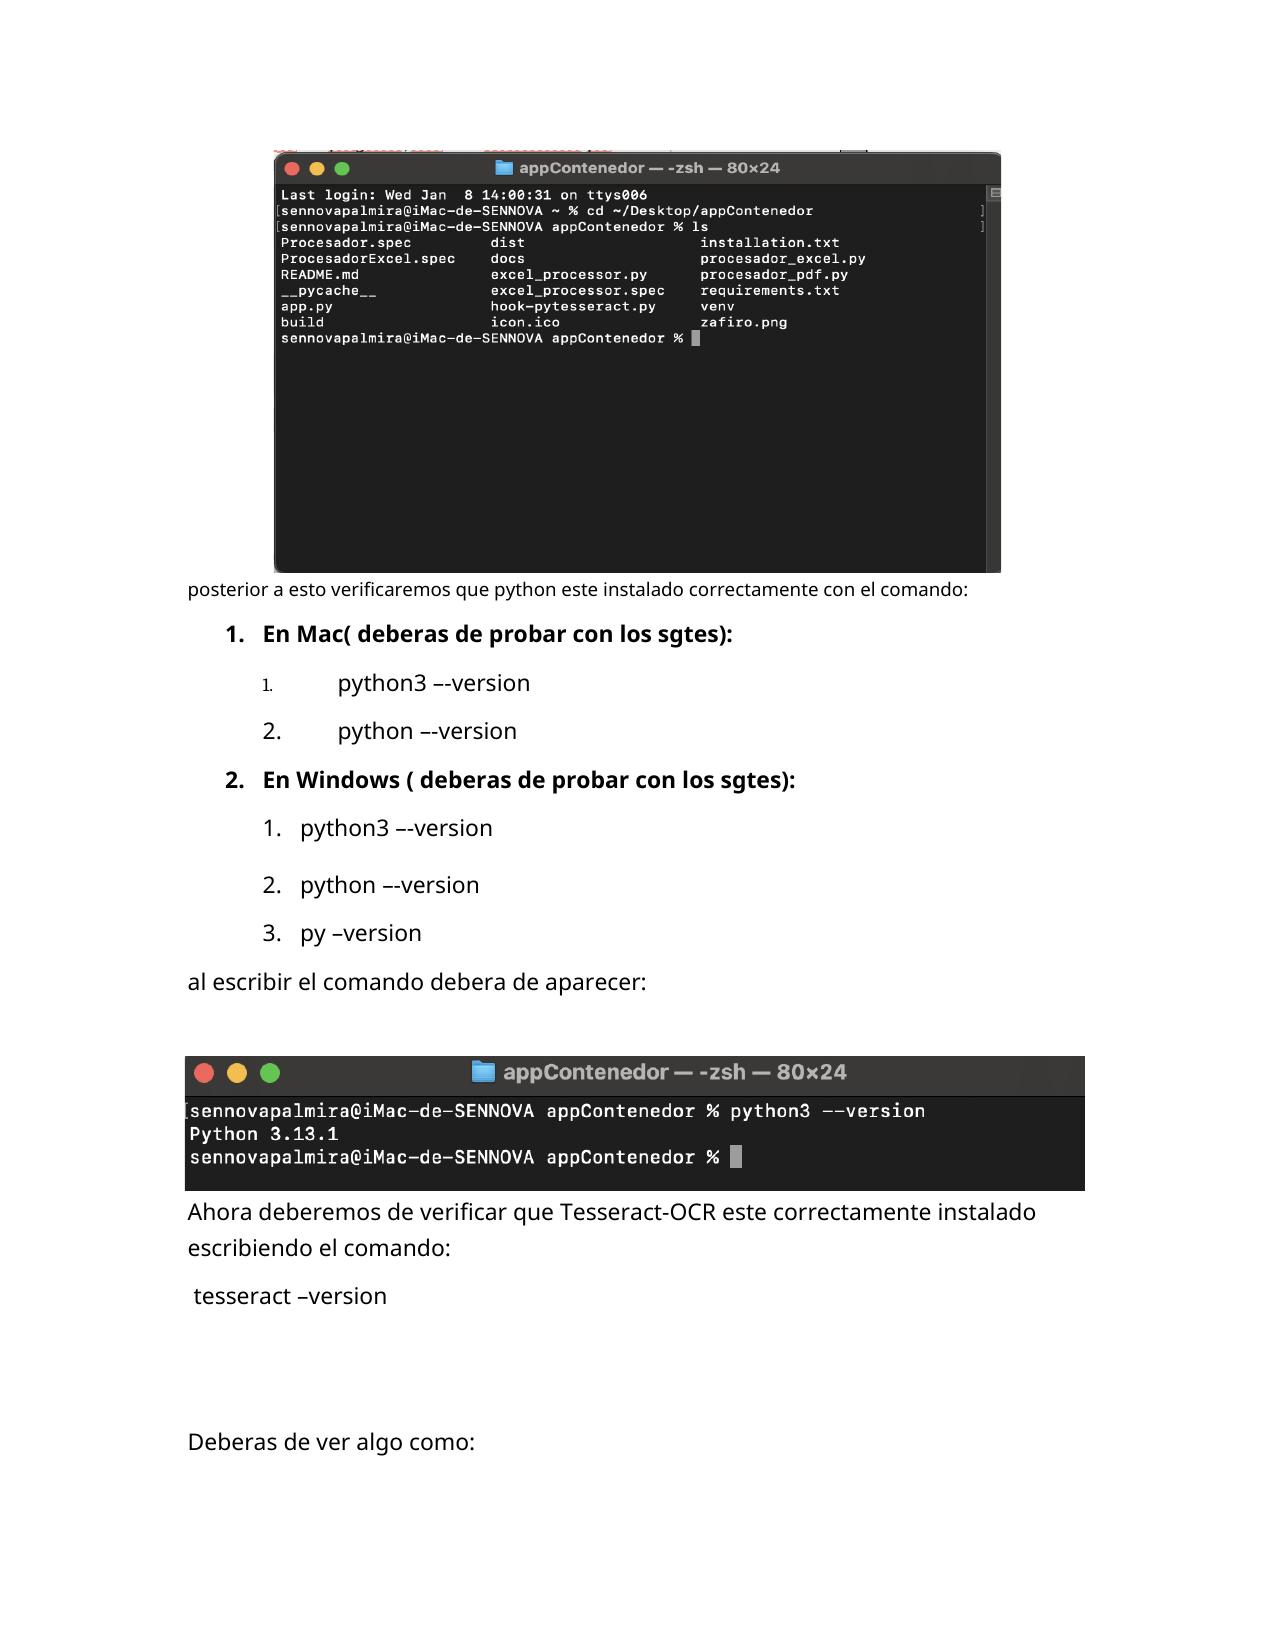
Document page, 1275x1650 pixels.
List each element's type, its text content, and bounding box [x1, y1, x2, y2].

list En Windows ( deberas de probar con los sgtes): [225, 764, 1087, 795]
picture [273, 150, 1002, 573]
list py –version [262, 917, 1087, 949]
picture [184, 1056, 1085, 1191]
text posterior a esto verificaremos que python este instalado correctamente con el comando: [187, 150, 1087, 602]
text Ahora deberemos de verificar que Tesseract-OCR este correctamente instalado escribiendo el comando: [187, 1050, 1087, 1263]
text tesseract –version [187, 1280, 1087, 1311]
text Deberas de ver algo como: [187, 1425, 1087, 1457]
list python3 –-version [262, 667, 1087, 698]
list python –-version [262, 869, 1087, 900]
list python –-version [262, 715, 1087, 747]
list En Mac( deberas de probar con los sgtes): [225, 618, 1087, 650]
text al escribir el comando debera de aparecer: [187, 966, 1087, 1033]
list python3 –-version [262, 812, 1087, 843]
